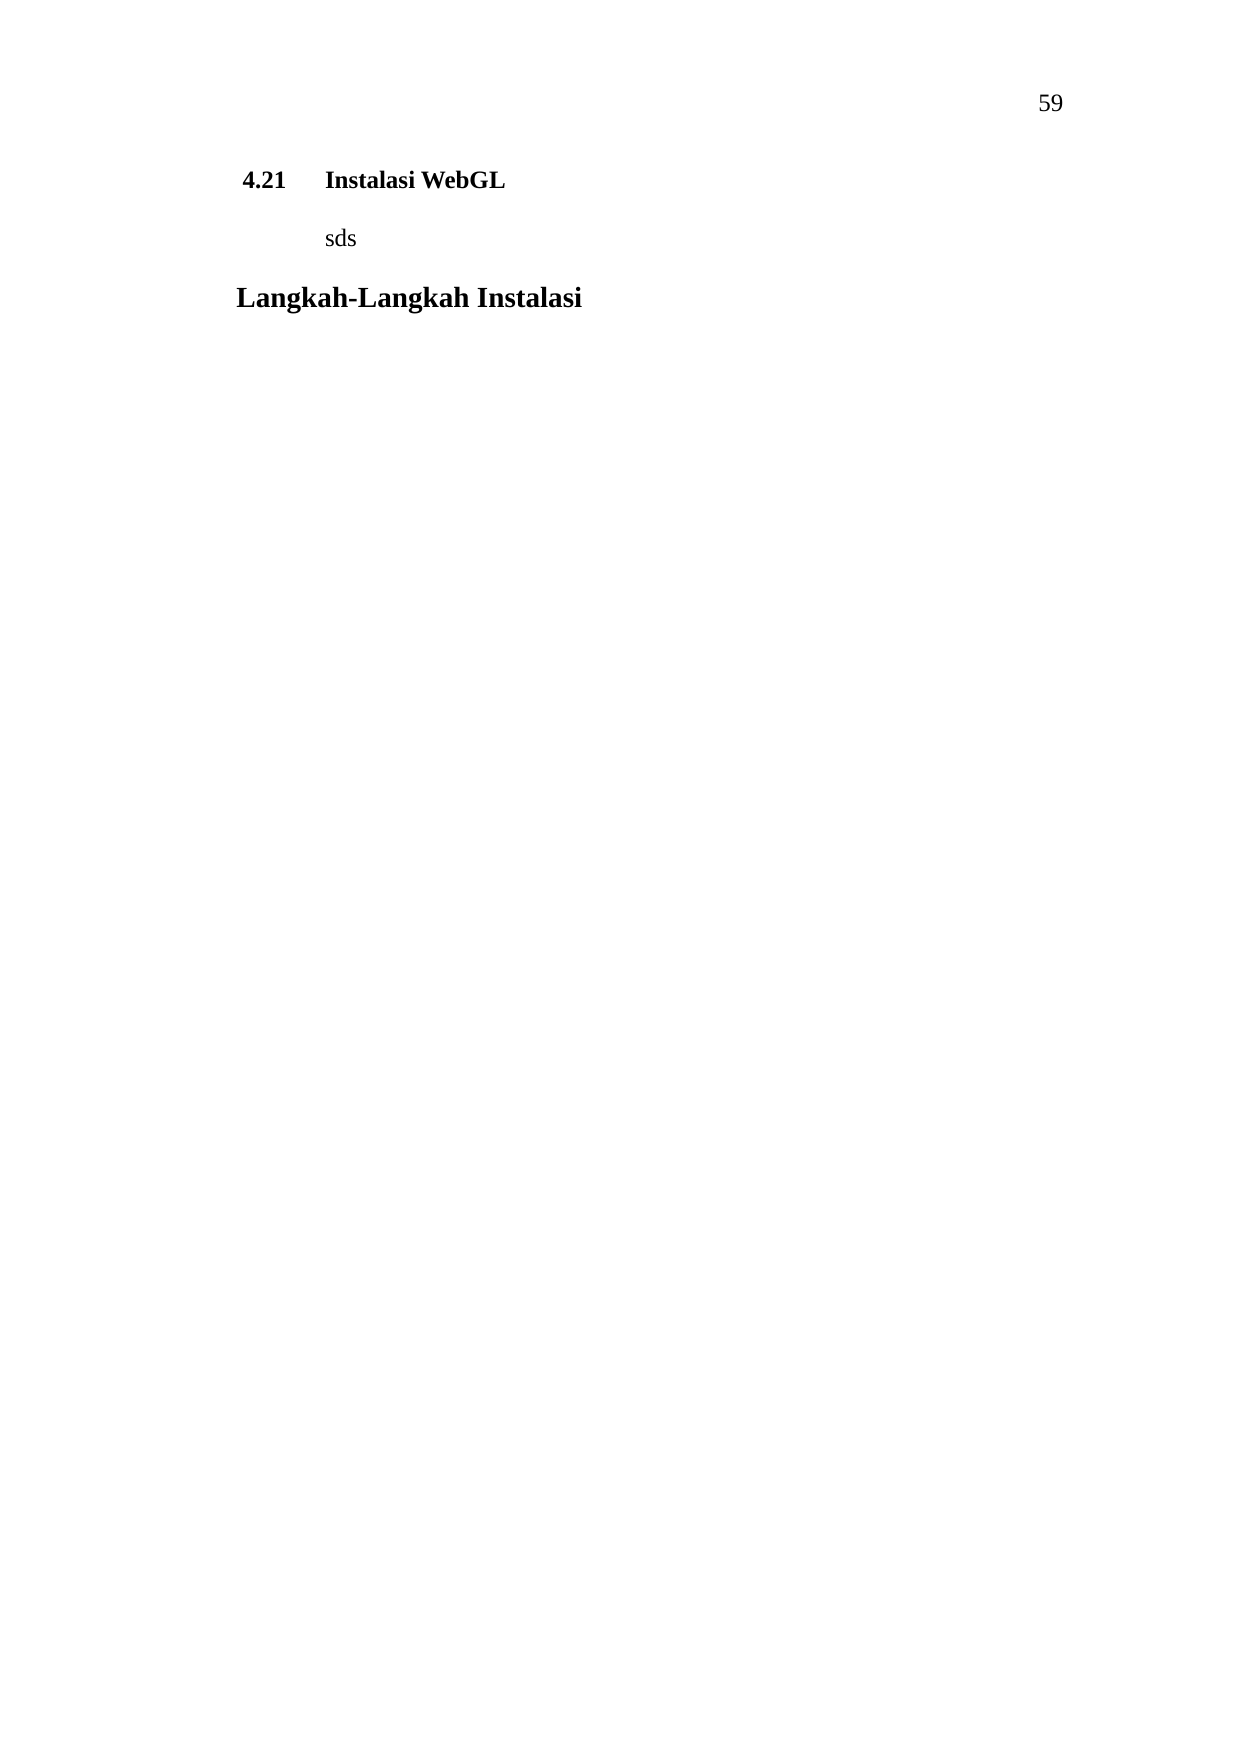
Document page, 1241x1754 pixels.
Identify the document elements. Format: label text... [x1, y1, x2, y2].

subtitle Instalasi WebGL [236, 165, 1063, 194]
text sds [236, 223, 1063, 252]
text Langkah-Langkah Instalasi [236, 280, 1063, 314]
